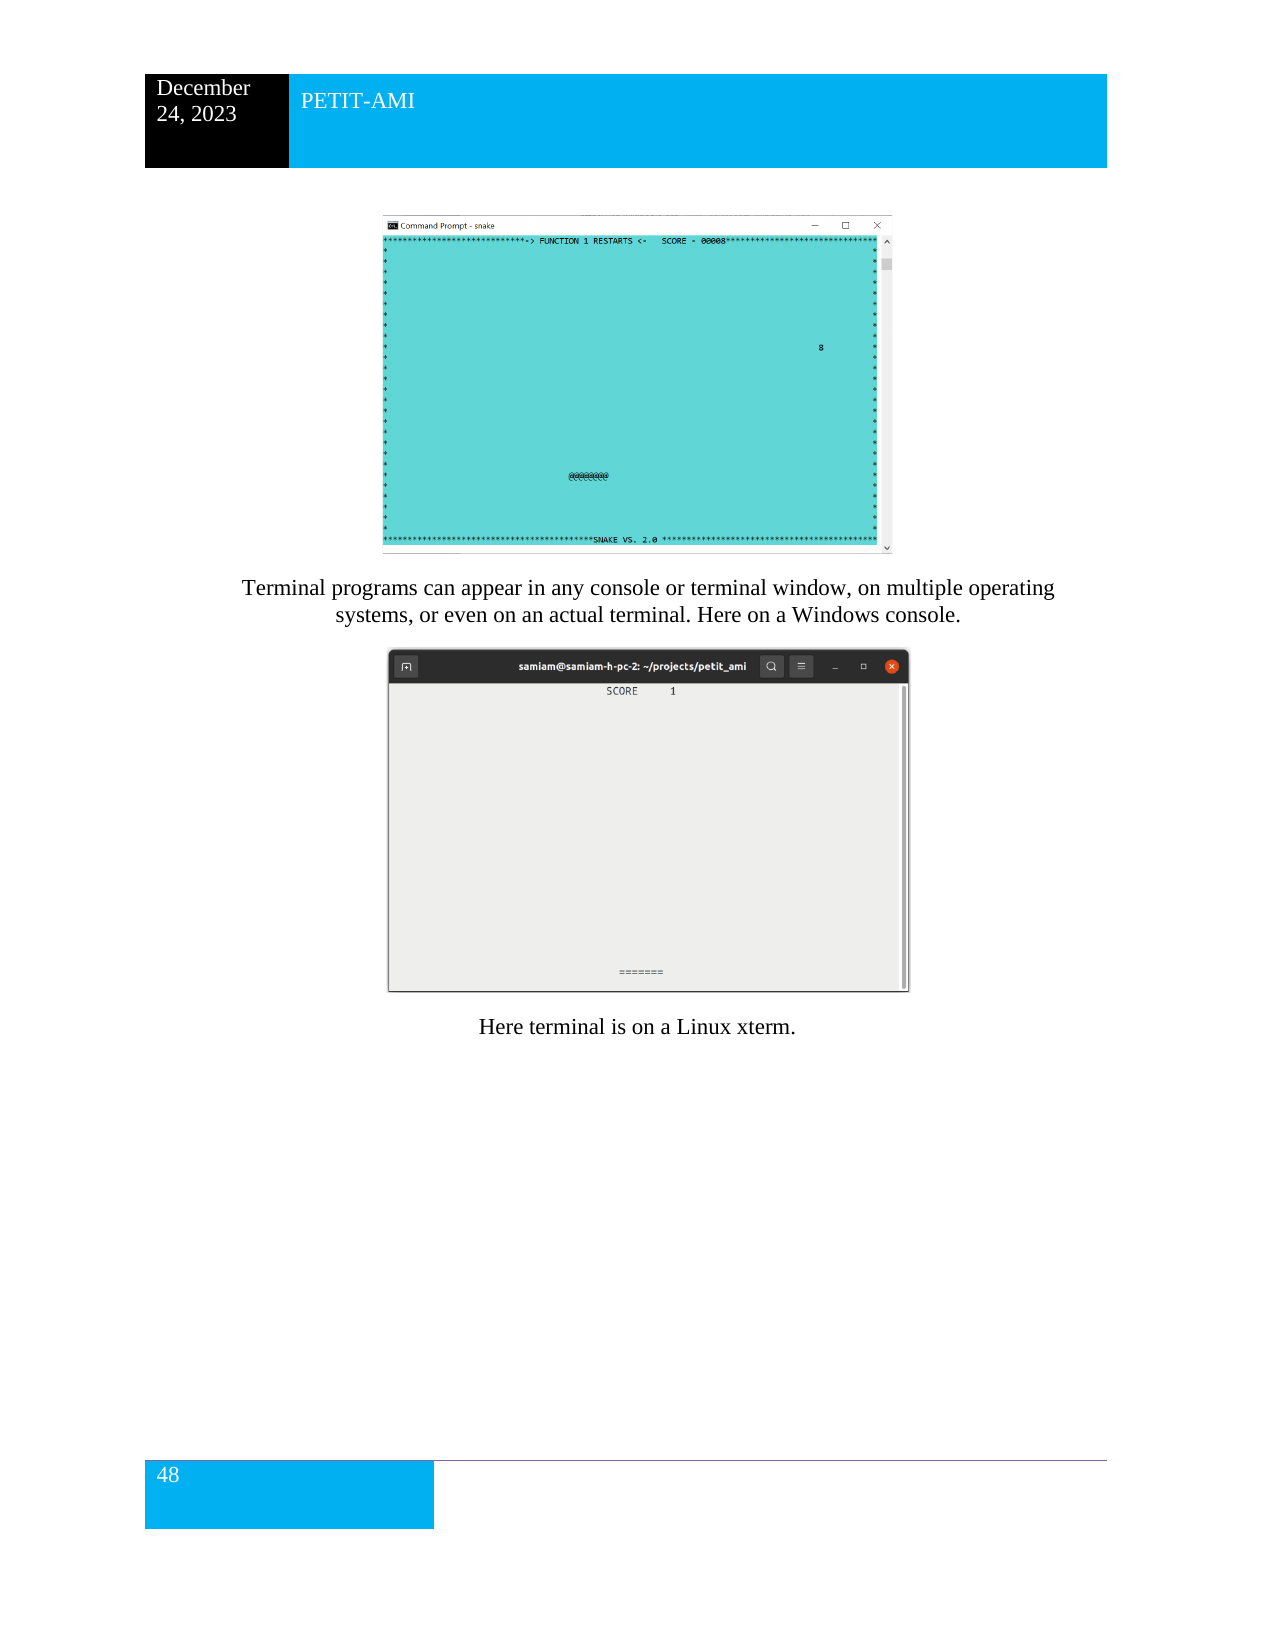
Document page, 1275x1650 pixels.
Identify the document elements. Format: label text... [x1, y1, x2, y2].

text Here terminal is on a Linux xterm. [156, 1013, 1118, 1039]
picture [386, 647, 911, 993]
text Terminal programs can appear in any console or terminal window, on multiple operating systems, or even on an actual terminal. Here on a Windows console. [241, 574, 1056, 627]
picture [382, 215, 893, 554]
